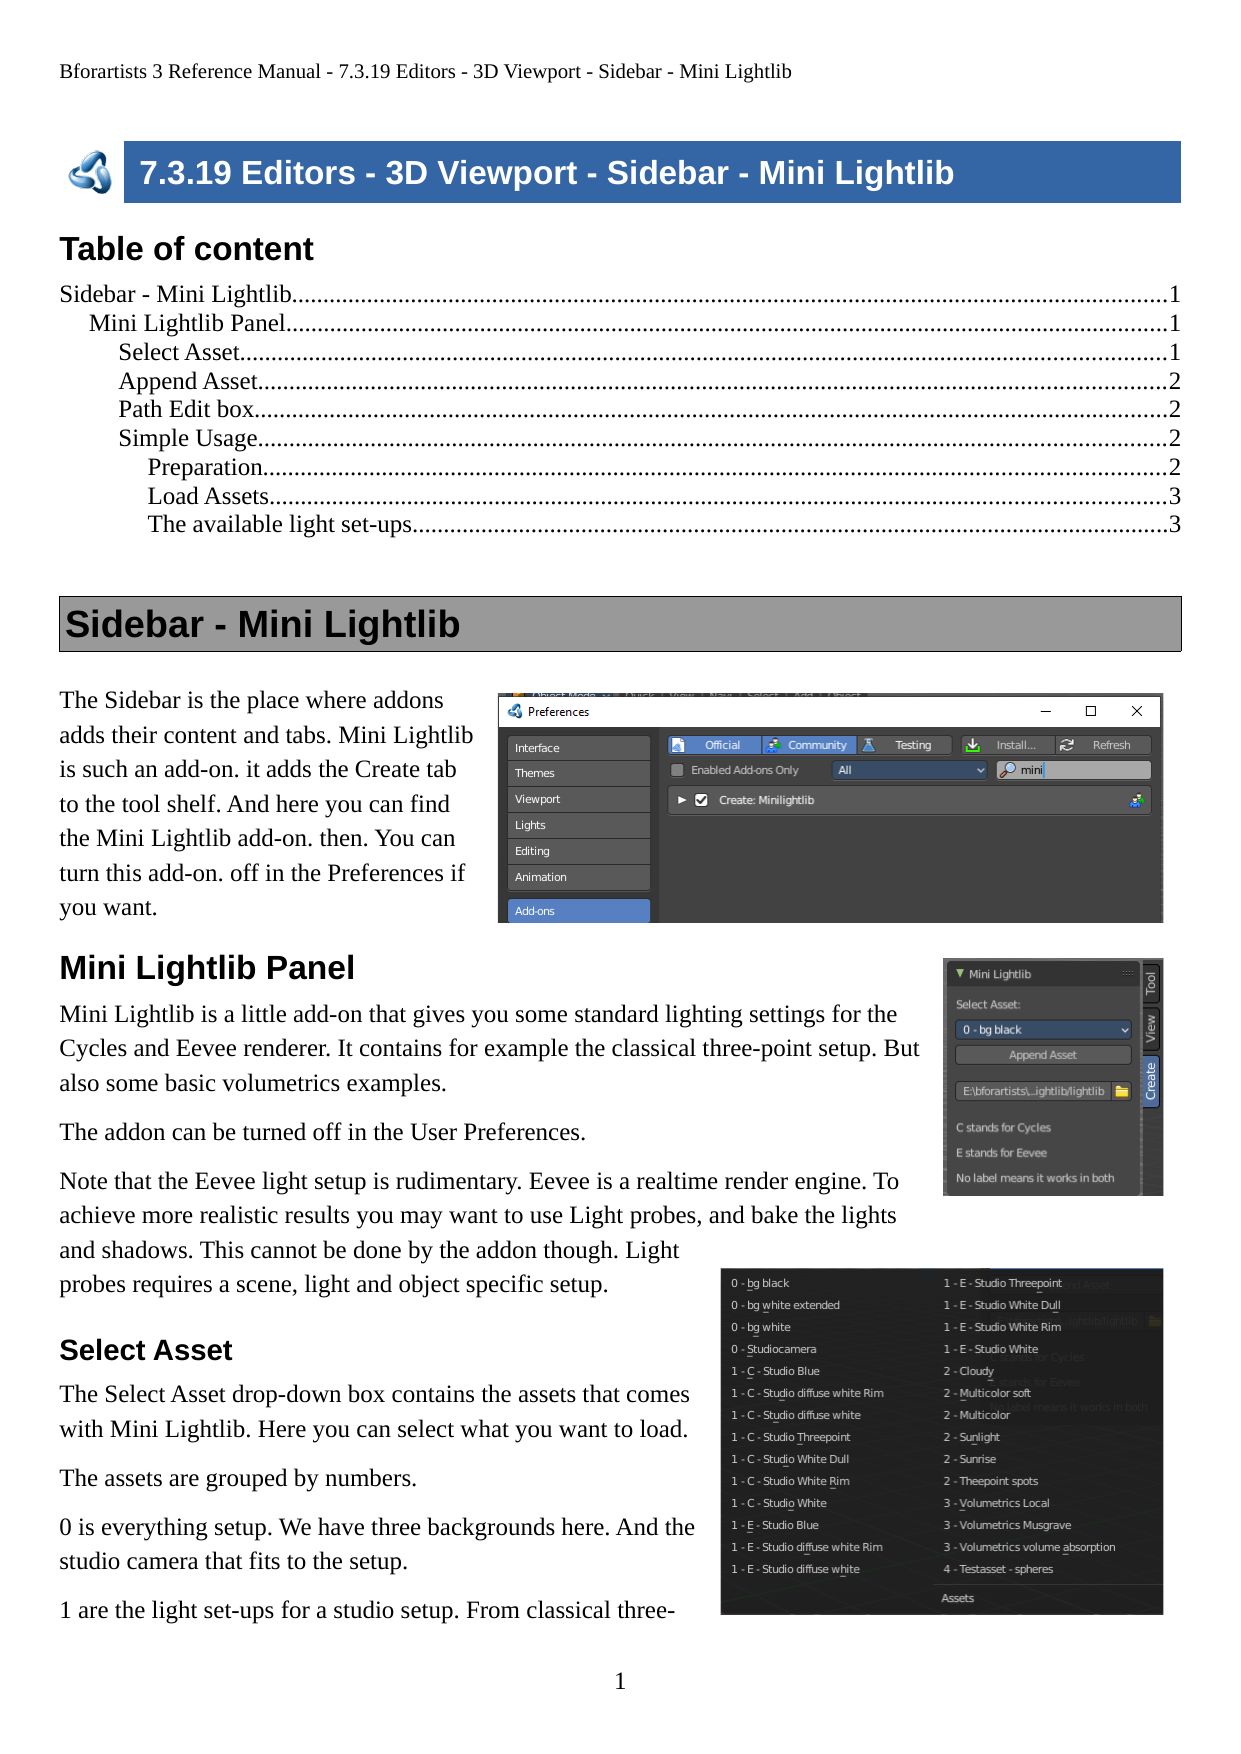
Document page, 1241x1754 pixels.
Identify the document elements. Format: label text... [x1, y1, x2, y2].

text Note that the Eevee light setup is rudimentary. Eevee is a realtime render engine. To achieve more realistic results you may want to use Light probes, and bake the lights and shadows. This cannot be done by the addon though. Light probes requires a scene, light and object specific setup. [59, 1166, 1181, 1298]
text The assets are grouped by numbers. [59, 1463, 720, 1492]
table_header Sidebar - Mini Lightlib [60, 597, 1181, 651]
table_header 7.3.19 Editors - 3D Viewport - Sidebar - Mini Lightlib [124, 141, 1181, 203]
table_header [59, 141, 124, 203]
text Select Asset 1 [118, 337, 1181, 366]
picture [65, 147, 114, 197]
text Append Asset 2 [118, 366, 1181, 394]
text Sidebar - Mini Lightlib 1 [59, 279, 1181, 308]
text Preparation 2 [147, 452, 1181, 481]
picture [943, 958, 1164, 1196]
picture [720, 1268, 1164, 1615]
text The Select Asset drop-down box contains the assets that comes with Mini Lightlib. Here you can select what you want to load. [59, 1379, 720, 1442]
text The Sidebar is the place where addons adds their content and tabs. Mini Lightlib is such an add-on. it adds the Create tab to the tool shelf. And here you can find the Mini Lightlib add-on. then. You can turn this add-on. off in the Preferences if you want. [59, 686, 1181, 921]
text The available light set-ups 3 [147, 509, 1181, 538]
picture [497, 693, 1164, 923]
text Simple Usage 2 [118, 423, 1181, 452]
subtitle Table of content [59, 228, 1181, 267]
text 1 are the light set-ups for a studio setup. From classical three- [59, 1595, 1181, 1624]
text Path Edit box 2 [118, 394, 1181, 423]
text 0 is everything setup. We have three backgrounds here. And the studio camera that fits to the setup. [59, 1512, 720, 1575]
subtitle Mini Lightlib Panel [59, 948, 1181, 986]
text Mini Lightlib is a little add-on that gives you some standard lighting settings for the Cycles and Eevee renderer. It contains for example the classical three-point setup. But also some basic volumetrics examples. [59, 999, 943, 1097]
text Mini Lightlib Panel 1 [88, 308, 1181, 337]
text The addon can be turned off in the User Preferences. [59, 1117, 943, 1146]
text Load Assets 3 [147, 481, 1181, 509]
subtitle Select Asset [59, 1333, 720, 1367]
subtitle [1164, 1333, 1181, 1367]
